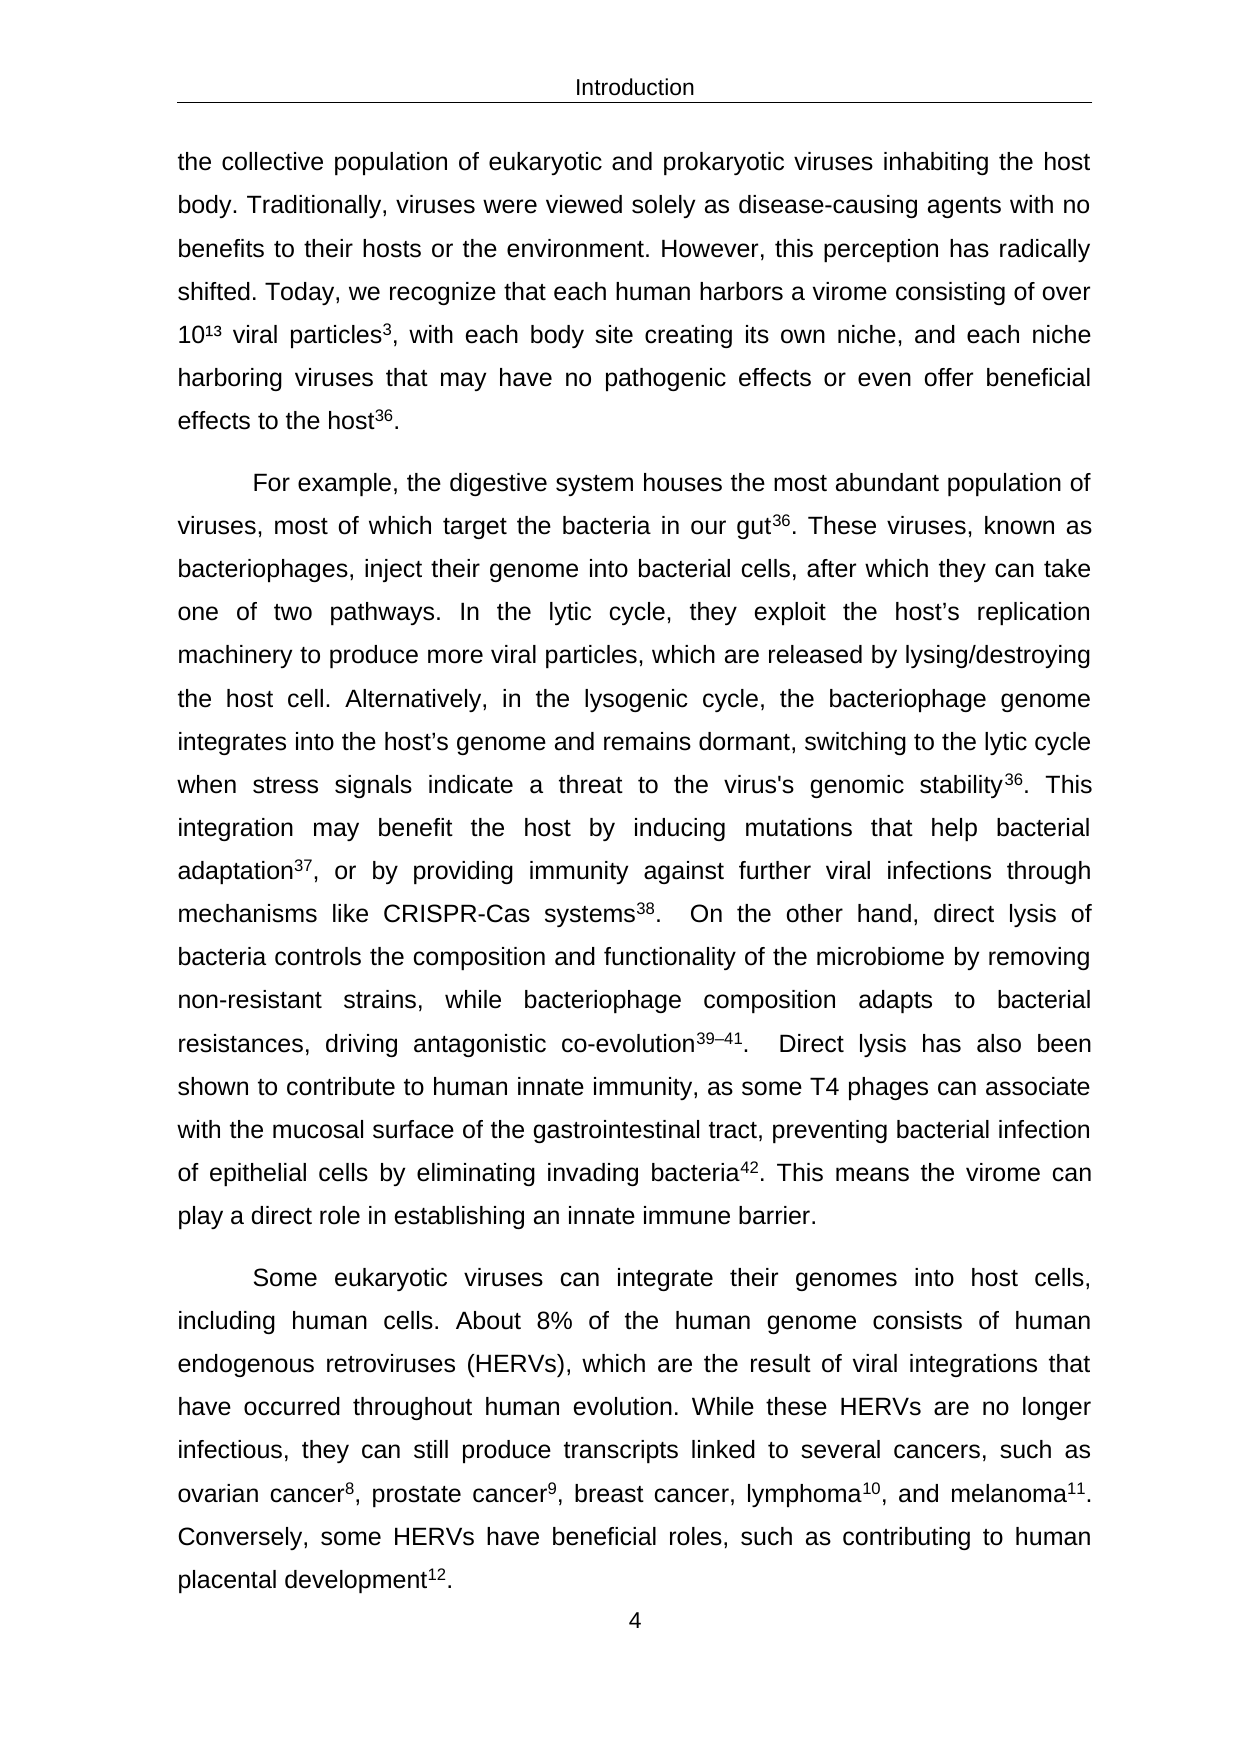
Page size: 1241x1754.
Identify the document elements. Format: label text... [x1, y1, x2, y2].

text For example, the digestive system houses the most abundant population of viruses, most of which target the bacteria in our gut36. These viruses, known as bacteriophages, inject their genome into bacterial cells, after which they can take one of two pathways. In the lytic cycle, they exploit the host’s replication machinery to produce more viral particles, which are released by lysing/destroying the host cell. Alternatively, in the lysogenic cycle, the bacteriophage genome integrates into the host’s genome and remains dormant, switching to the lytic cycle when stress signals indicate a threat to the virus's genomic stability36. This integration may benefit the host by inducing mutations that help bacterial adaptation37, or by providing immunity against further viral infections through mechanisms like CRISPR-Cas systems38. On the other hand, direct lysis of bacteria controls the composition and functionality of the microbiome by removing non-resistant strains, while bacteriophage composition adapts to bacterial resistances, driving antagonistic co-evolution39–41. Direct lysis has also been shown to contribute to human innate immunity, as some T4 phages can associate with the mucosal surface of the gastrointestinal tract, preventing bacterial infection of epithelial cells by eliminating invading bacteria42. This means the virome can play a direct role in establishing an innate immune barrier. [177, 468, 1092, 1230]
text Some eukaryotic viruses can integrate their genomes into host cells, including human cells. About 8% of the human genome consists of human endogenous retroviruses (HERVs), which are the result of viral integrations that have occurred throughout human evolution. While these HERVs are no longer infectious, they can still produce transcripts linked to several cancers, such as ovarian cancer8, prostate cancer9, breast cancer, lymphoma10, and melanoma11. Conversely, some HERVs have beneficial roles, such as contributing to human placental development12. [177, 1263, 1092, 1594]
text the collective population of eukaryotic and prokaryotic viruses inhabiting the host body. Traditionally, viruses were viewed solely as disease-causing agents with no benefits to their hosts or the environment. However, this perception has radically shifted. Today, we recognize that each human harbors a virome consisting of over 10¹³ viral particles3, with each body site creating its own niche, and each niche harboring viruses that may have no pathogenic effects or even offer beneficial effects to the host36. [177, 147, 1092, 435]
